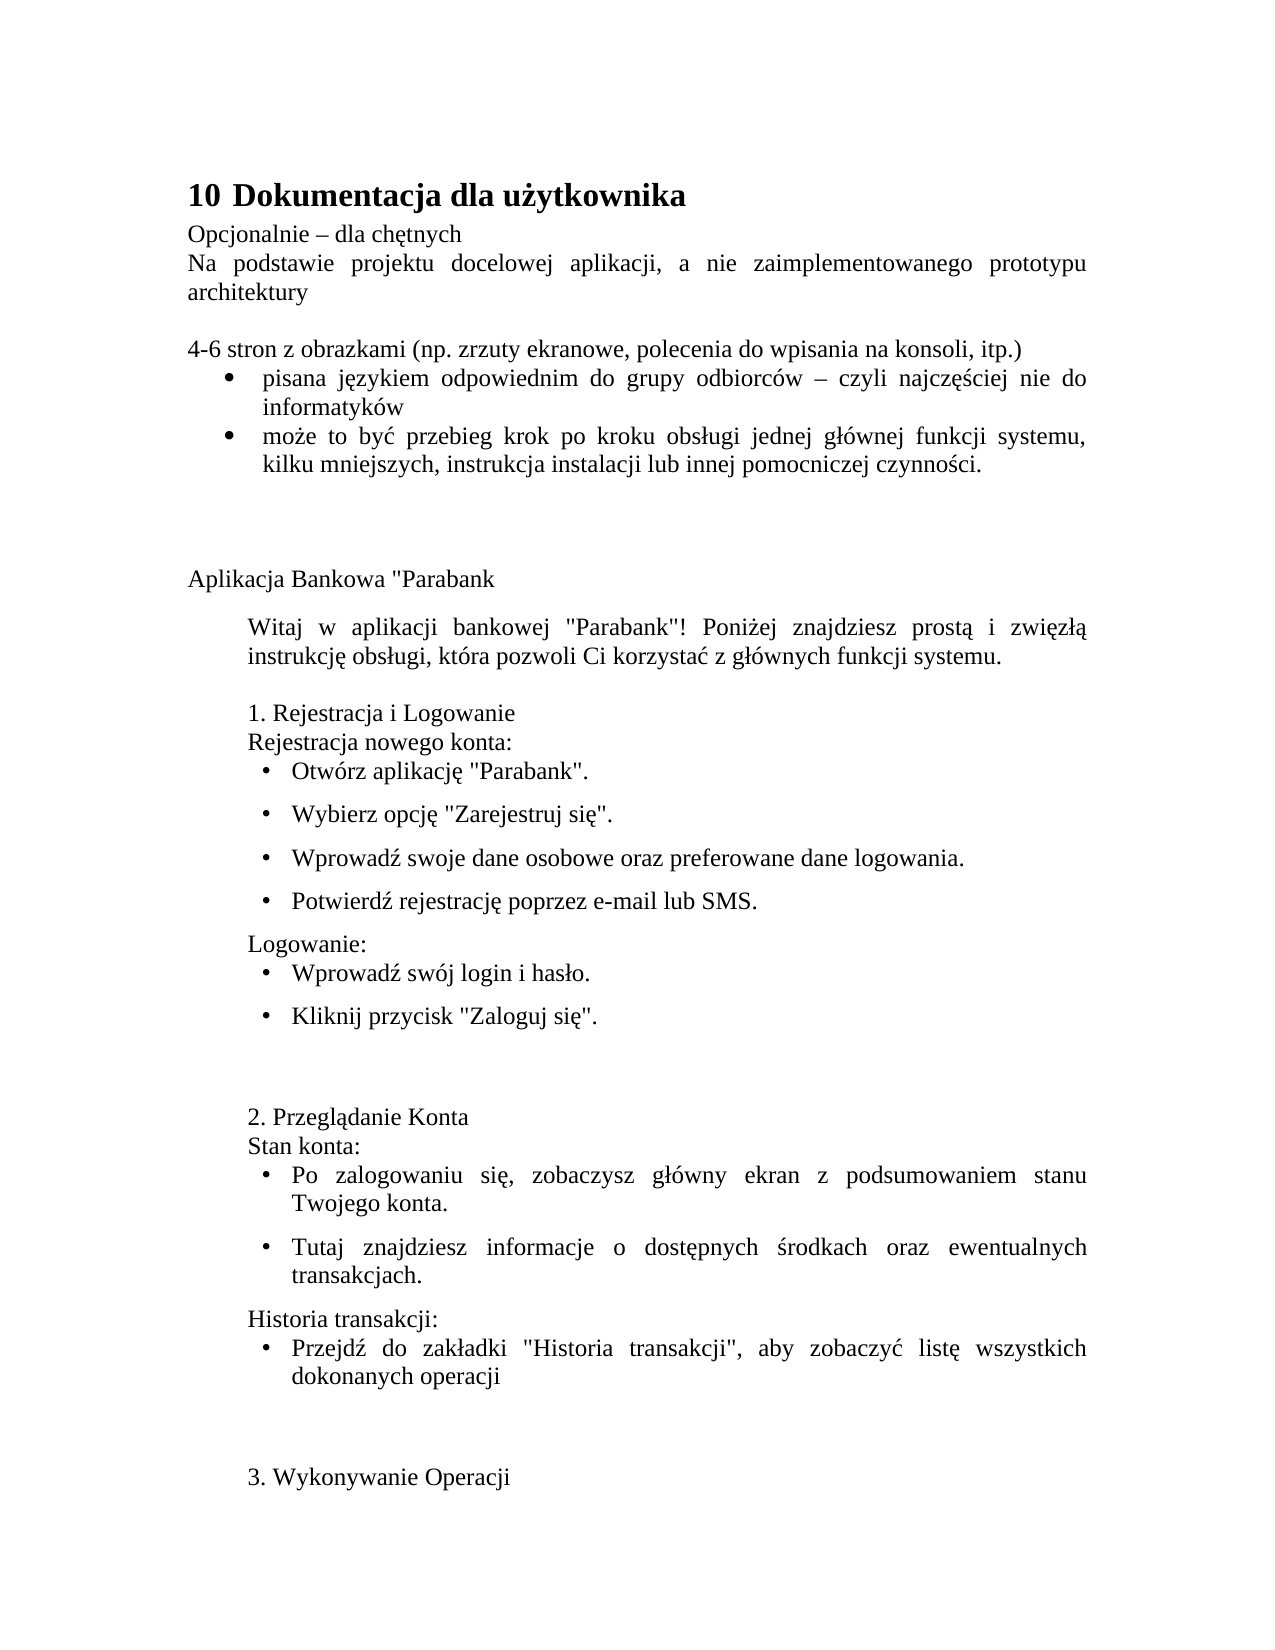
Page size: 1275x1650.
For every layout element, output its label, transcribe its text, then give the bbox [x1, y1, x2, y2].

list Wprowadź swoje dane osobowe oraz preferowane dane logowania. [262, 843, 1087, 871]
list pisana językiem odpowiednim do grupy odbiorców – czyli najczęściej nie do informatyków [225, 363, 1087, 421]
list może to być przebieg krok po kroku obsługi jednej głównej funkcji systemu, kilku mniejszych, instrukcja instalacji lub innej pomocniczej czynności. [225, 421, 1087, 478]
list Wybierz opcję "Zarejestruj się". [262, 799, 1087, 828]
list Po zalogowaniu się, zobaczysz główny ekran z podsumowaniem stanu Twojego konta. [262, 1160, 1087, 1217]
text 4-6 stron z obrazkami (np. zrzuty ekranowe, polecenia do wpisania na konsoli, itp.) [187, 334, 1087, 363]
text Logowanie: [247, 929, 1087, 958]
text Opcjonalnie – dla chętnych [187, 219, 1087, 248]
list Kliknij przycisk "Zaloguj się". [262, 1001, 1087, 1030]
list Przejdź do zakładki "Historia transakcji", aby zobaczyć listę wszystkich dokonanych operacji [262, 1333, 1087, 1390]
subtitle Dokumentacja dla użytkownika [187, 175, 1087, 213]
list Potwierdź rejestrację poprzez e-mail lub SMS. [262, 886, 1087, 915]
text 1. Rejestracja i Logowanie [247, 698, 1087, 727]
text Na podstawie projektu docelowej aplikacji, a nie zaimplementowanego prototypu architektury [187, 248, 1087, 306]
text 3. Wykonywanie Operacji [247, 1462, 1087, 1491]
text Stan konta: [247, 1131, 1087, 1160]
list Wprowadź swój login i hasło. [262, 958, 1087, 987]
text Rejestracja nowego konta: [247, 727, 1087, 756]
text 2. Przeglądanie Konta [247, 1102, 1087, 1131]
list Tutaj znajdziesz informacje o dostępnych środkach oraz ewentualnych transakcjach. [262, 1232, 1087, 1289]
text Historia transakcji: [247, 1304, 1087, 1333]
text Witaj w aplikacji bankowej "Parabank"! Poniżej znajdziesz prostą i zwięzłą instrukcję obsługi, która pozwoli Ci korzystać z głównych funkcji systemu. [247, 612, 1087, 670]
text Aplikacja Bankowa "Parabank [187, 564, 1087, 593]
list Otwórz aplikację "Parabank". [262, 756, 1087, 785]
